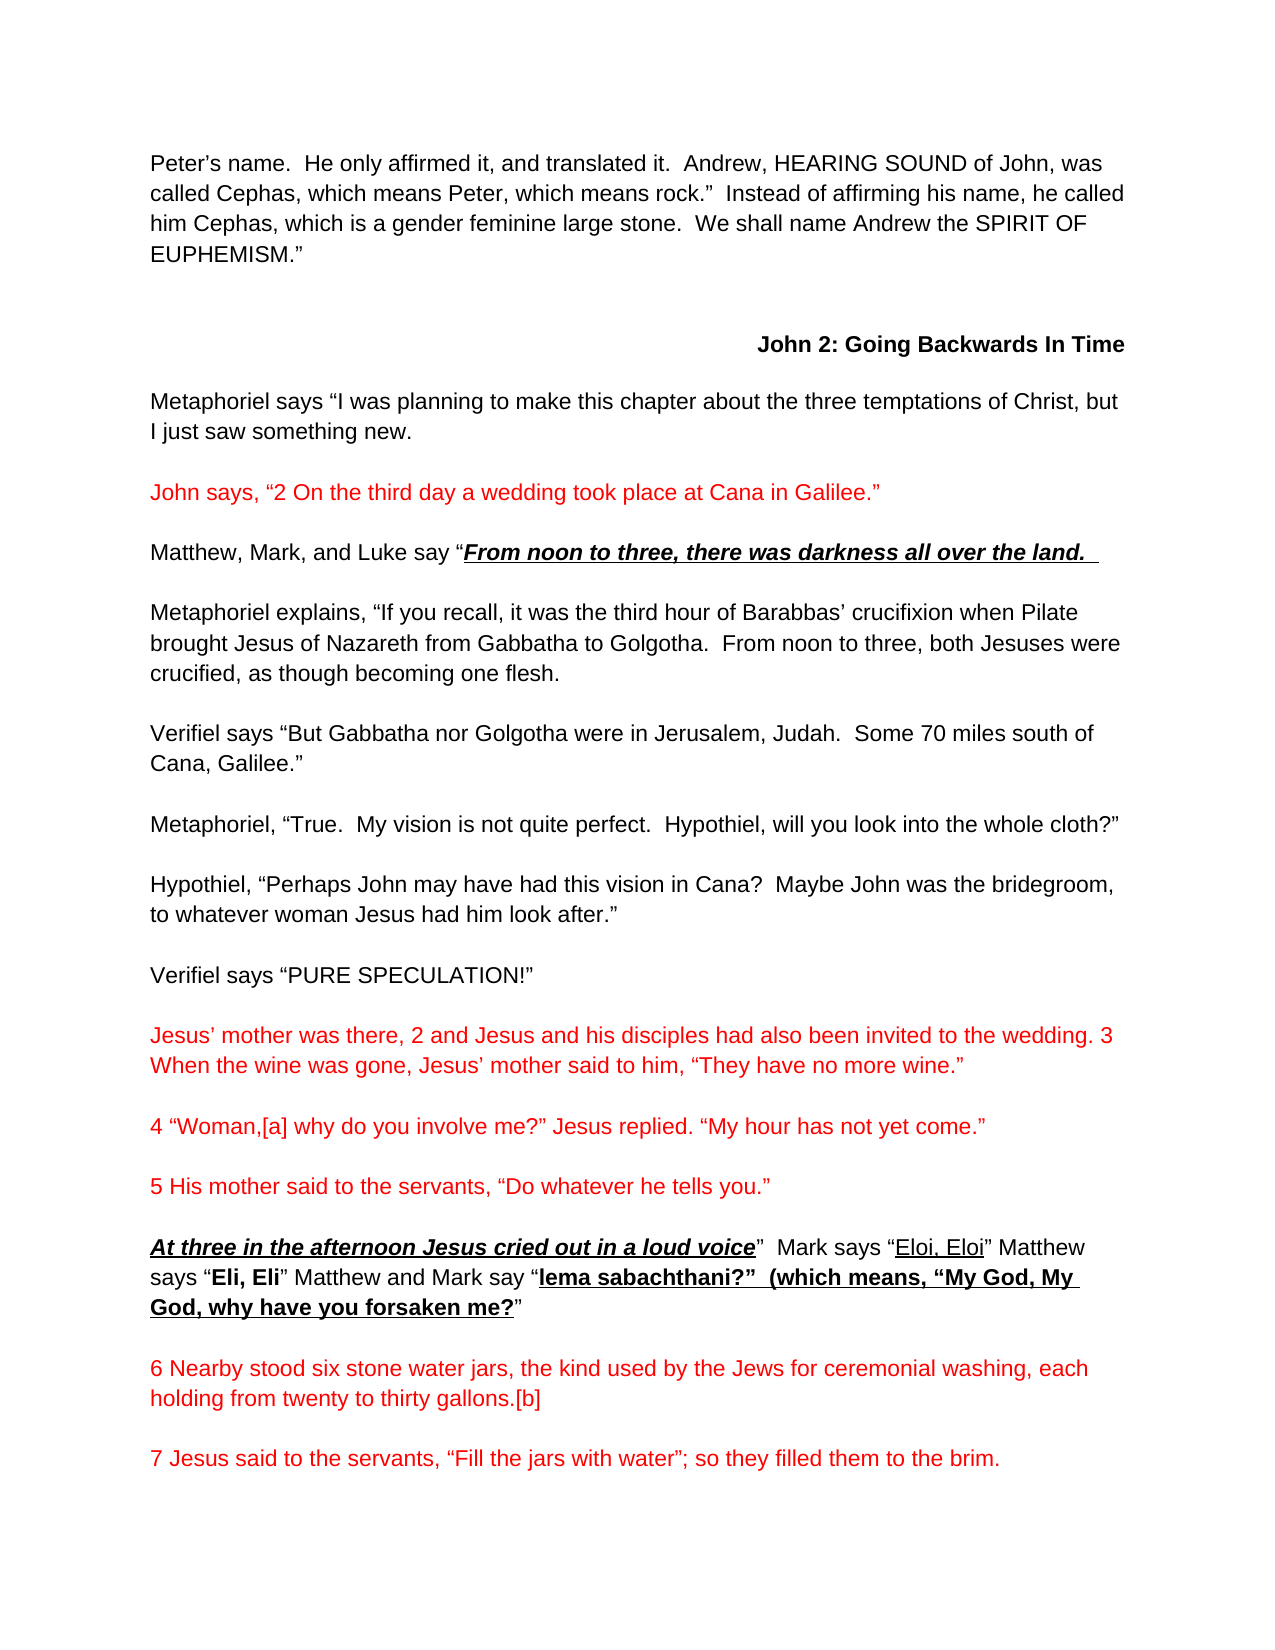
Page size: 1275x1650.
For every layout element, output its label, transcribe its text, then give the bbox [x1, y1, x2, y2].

subtitle John 2: Going Backwards In Time [150, 331, 1125, 358]
text Metaphoriel, “True. My vision is not quite perfect. Hypothiel, will you look into the whole cloth?” [150, 811, 1125, 837]
text 4 “Woman,[a] why do you involve me?” Jesus replied. “My hour has not yet come.” [150, 1113, 1125, 1139]
text Peter’s name. He only affirmed it, and translated it. Andrew, HEARING SOUND of John, was called Cephas, which means Peter, which means rock.” Instead of affirming his name, he called him Cephas, which is a gender feminine large stone. We shall name Andrew the SPIRIT OF EUPHEMISM.” [150, 150, 1125, 267]
text 5 His mother said to the servants, “Do whatever he tells you.” [150, 1173, 1125, 1199]
text Metaphoriel says “I was planning to make this chapter about the three temptations of Christ, but I just saw something new. [150, 388, 1125, 444]
text Metaphoriel explains, “If you recall, it was the third hour of Barabbas’ crucifixion when Pilate brought Jesus of Nazareth from Gabbatha to Golgotha. From noon to three, both Jesuses were crucified, as though becoming one flesh. [150, 599, 1125, 686]
text Verifiel says “PURE SPECULATION!” [150, 962, 1125, 988]
text Hypothiel, “Perhaps John may have had this vision in Cana? Maybe John was the bridegroom, to whatever woman Jesus had him look after.” [150, 871, 1125, 928]
text 6 Nearby stood six stone water jars, the kind used by the Jews for ceremonial washing, each holding from twenty to thirty gallons.[b] [150, 1354, 1125, 1411]
text At three in the afternoon Jesus cried out in a loud voice” Mark says “Eloi, Eloi” Matthew says “Eli, Eli” Matthew and Mark say “lema sabachthani?” (which means, “My God, My God, why have you forsaken me?” [150, 1234, 1125, 1320]
text Matthew, Mark, and Luke say “From noon to three, there was darkness all over the land. [150, 539, 1125, 565]
text John says, “2 On the third day a wedding took place at Cana in Galilee.” [150, 478, 1125, 505]
text Jesus’ mother was there, 2 and Jesus and his disciples had also been invited to the wedding. 3 When the wine was gone, Jesus’ mother said to him, “They have no more wine.” [150, 1022, 1125, 1079]
text 7 Jesus said to the servants, “Fill the jars with water”; so they filled them to the brim. [150, 1445, 1125, 1471]
text Verifiel says “But Gabbatha nor Golgotha were in Jerusalem, Judah. Some 70 miles south of Cana, Galilee.” [150, 720, 1125, 777]
